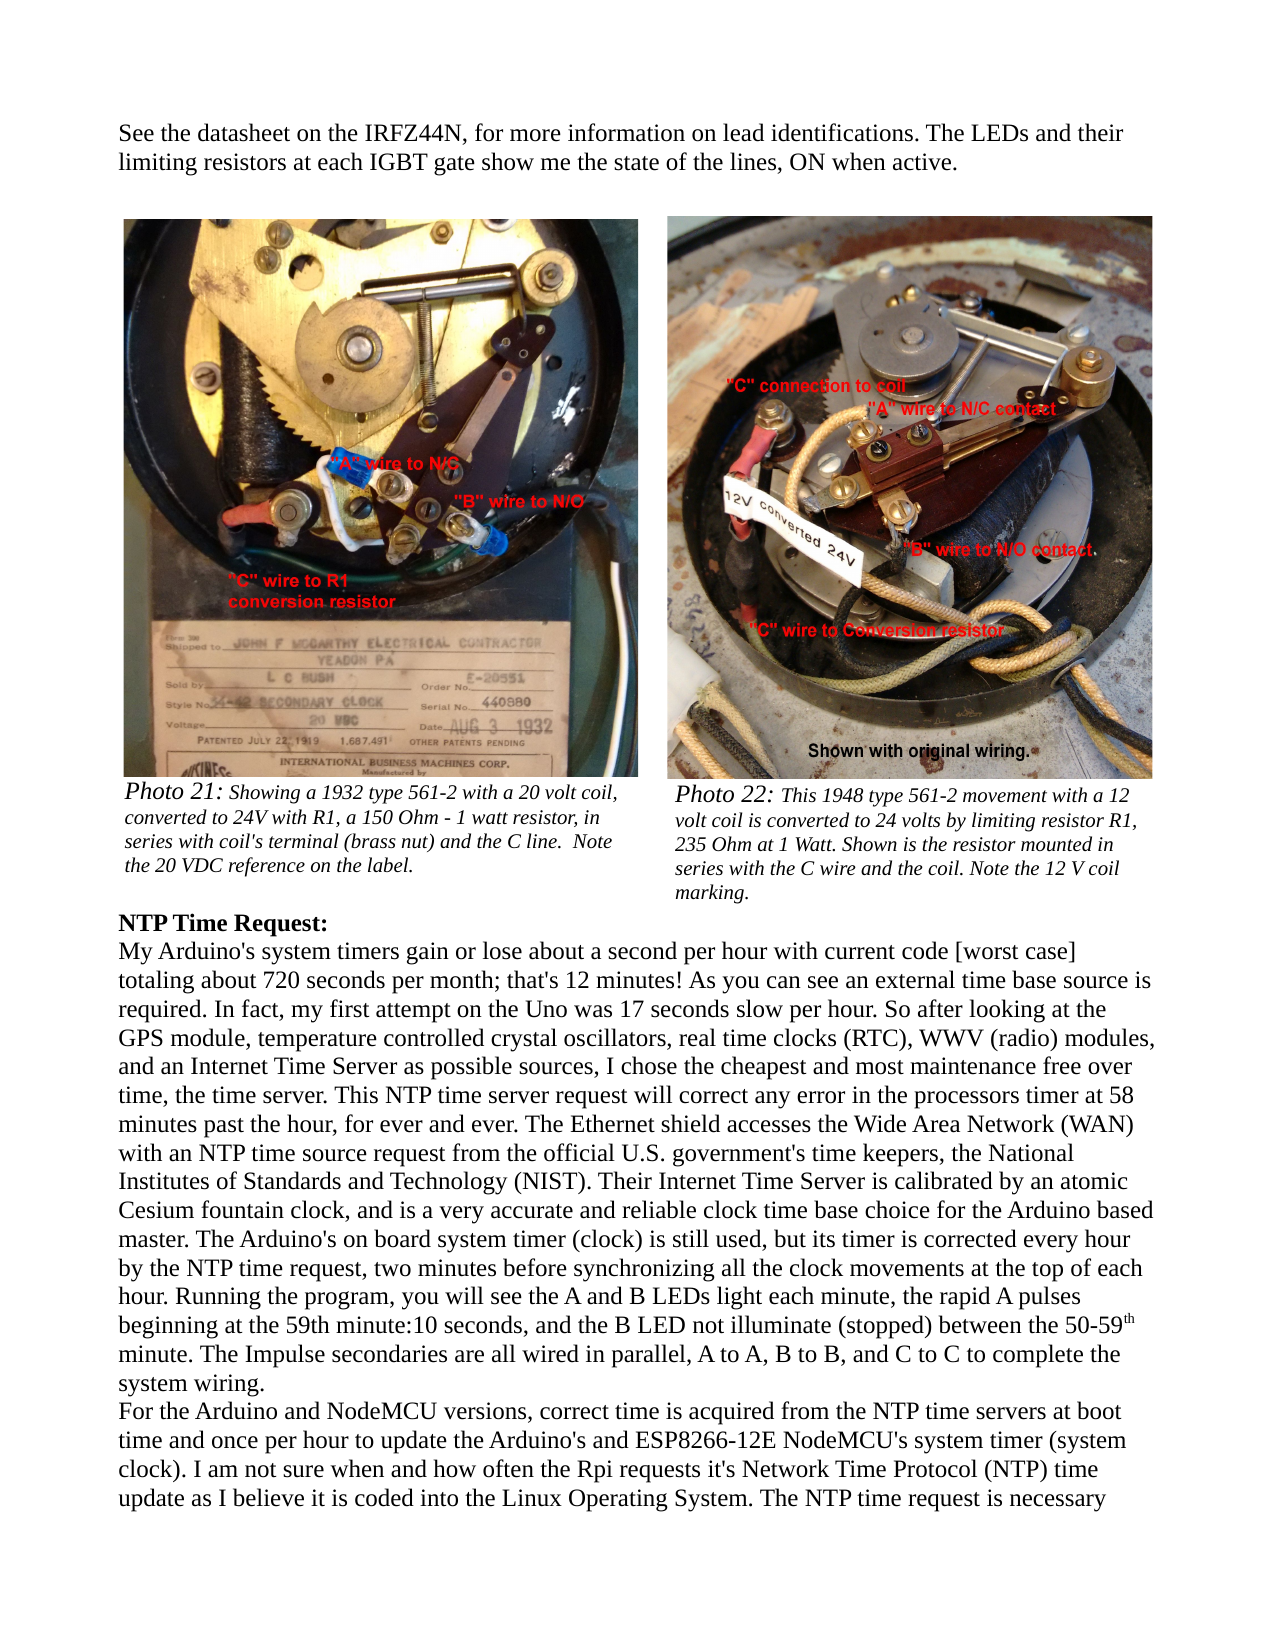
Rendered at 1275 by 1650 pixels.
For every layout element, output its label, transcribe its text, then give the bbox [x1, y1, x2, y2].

text Photo 21: Showing a 1932 type 561-2 with a 20 volt coil, converted to 24V with R1, a 150 Ohm - 1 watt resistor, in series with coil's terminal (brass nut) and the C line. Note the 20 VDC reference on the label. [124, 777, 638, 877]
text My Arduino's system timers gain or lose about a second per hour with current code [worst case] totaling about 720 seconds per month; that's 12 minutes! As you can see an external time base source is required. In fact, my first attempt on the Uno was 17 seconds slow per hour. So after looking at the GPS module, temperature controlled crystal oscillators, real time clocks (RTC), WWV (radio) modules, and an Internet Time Server as possible sources, I chose the cheapest and most maintenance free over time, the time server. This NTP time server request will correct any error in the processors timer at 58 minutes past the hour, for ever and ever. The Ethernet shield accesses the Wide Area Network (WAN) with an NTP time source request from the official U.S. government's time keepers, the National Institutes of Standards and Technology (NIST). Their Internet Time Server is calibrated by an atomic Cesium fountain clock, and is a very accurate and reliable clock time base choice for the Arduino based master. The Arduino's on board system timer (clock) is still used, but its timer is corrected every hour by the NTP time request, two minutes before synchronizing all the clock movements at the top of each hour. Running the program, you will see the A and B LEDs light each minute, the rapid A pulses beginning at the 59th minute:10 seconds, and the B LED not illuminate (stopped) between the 50-59th minute. The Impulse secondaries are all wired in parallel, A to A, B to B, and C to C to complete the system wiring. [118, 936, 1157, 1396]
text For the Arduino and NodeMCU versions, correct time is acquired from the NTP time servers at boot time and once per hour to update the Arduino's and ESP8266-12E NodeMCU's system timer (system clock). I am not sure when and how often the Rpi requests it's Network Time Protocol (NTP) time update as I believe it is coded into the Linux Operating System. The NTP time request is necessary [118, 1396, 1157, 1511]
picture [123, 219, 639, 777]
picture [667, 216, 1153, 779]
text NTP Time Request: [118, 204, 1157, 936]
text Photo 22: This 1948 type 561-2 movement with a 12 volt coil is converted to 24 volts by limiting resistor R1, 235 Ohm at 1 Watt. Shown is the resistor mounted in series with the C wire and the coil. Note the 12 V coil marking. [675, 779, 1146, 904]
text See the datasheet on the IRFZ44N, for more information on lead identifications. The LEDs and their limiting resistors at each IGBT gate show me the state of the lines, ON when active. [118, 118, 1157, 176]
